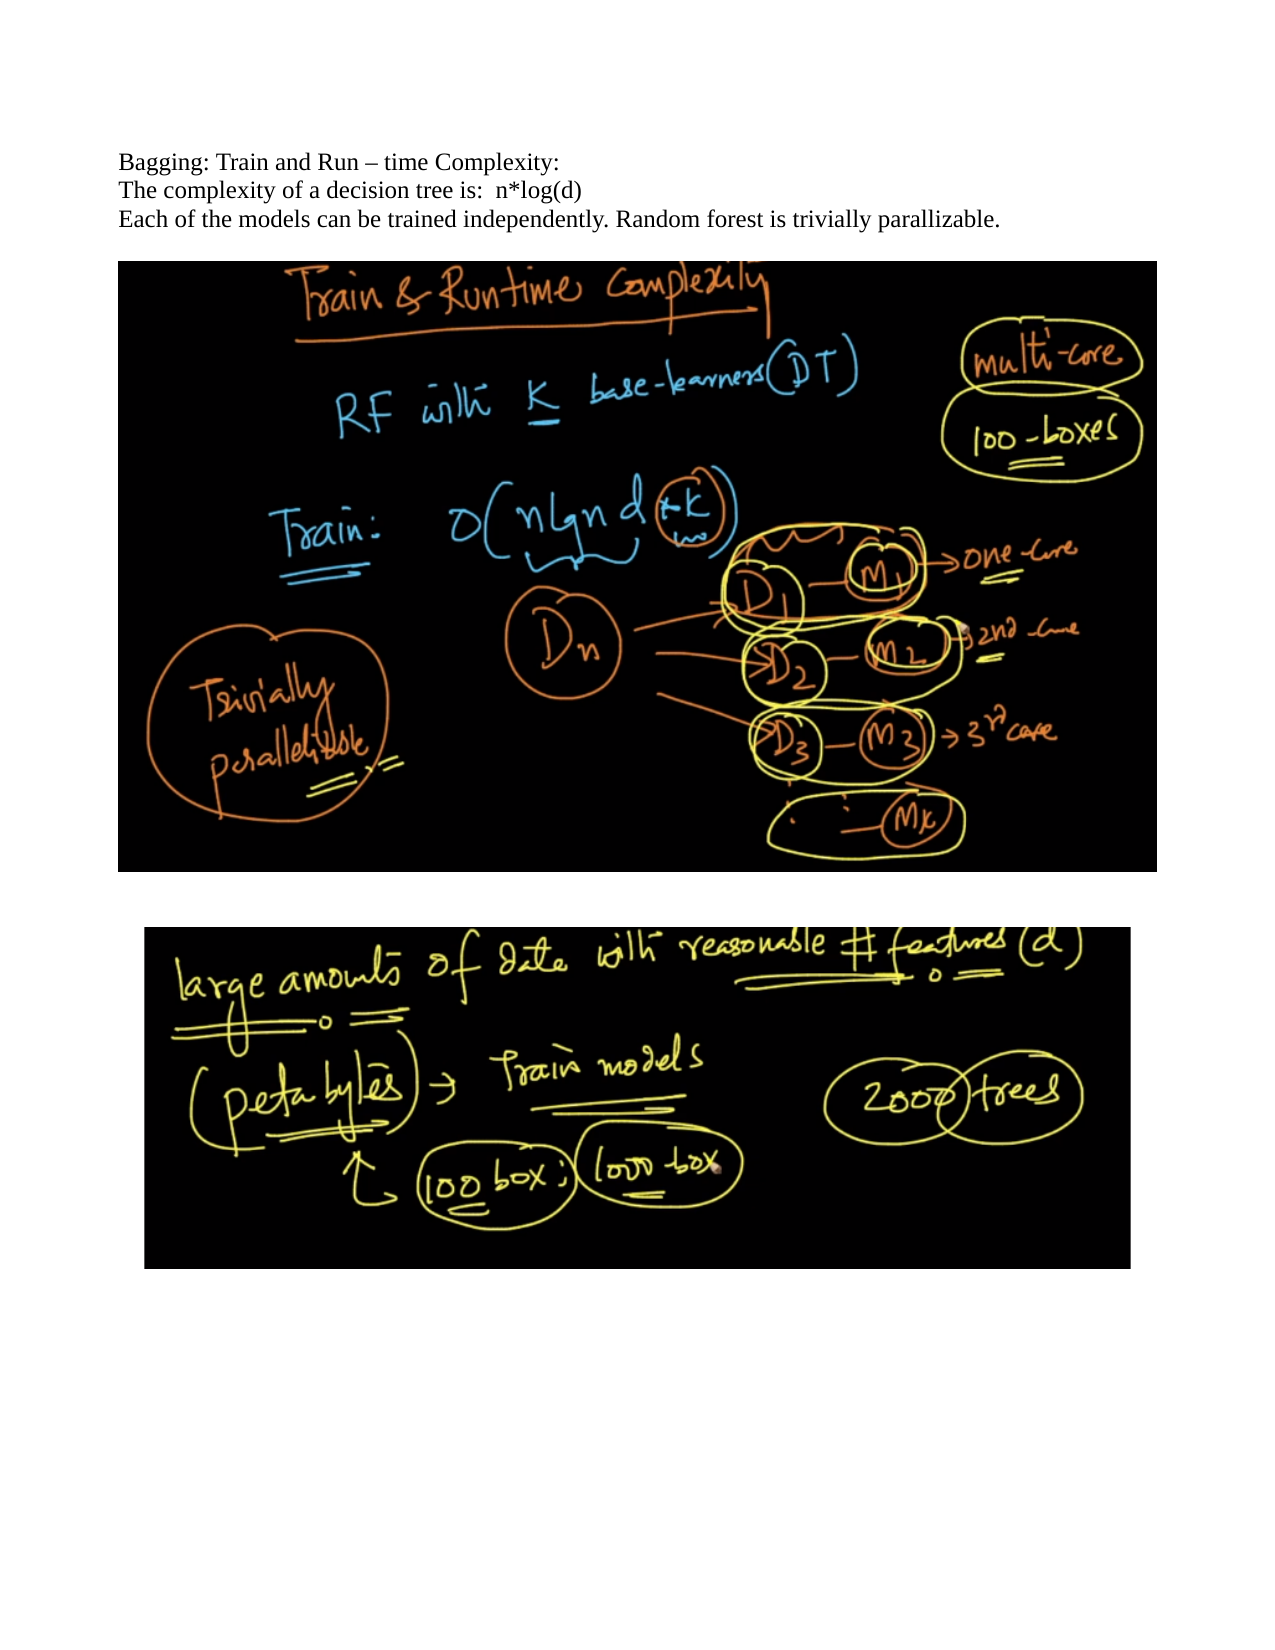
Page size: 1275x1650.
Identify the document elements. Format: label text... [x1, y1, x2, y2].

text Each of the models can be trained independently. Random forest is trivially parallizable. [118, 204, 1157, 233]
picture [144, 927, 1131, 1269]
text Bagging: Train and Run – time Complexity: [118, 147, 1157, 176]
picture [118, 261, 1157, 872]
text The complexity of a decision tree is: n*log(d) [118, 176, 1157, 204]
